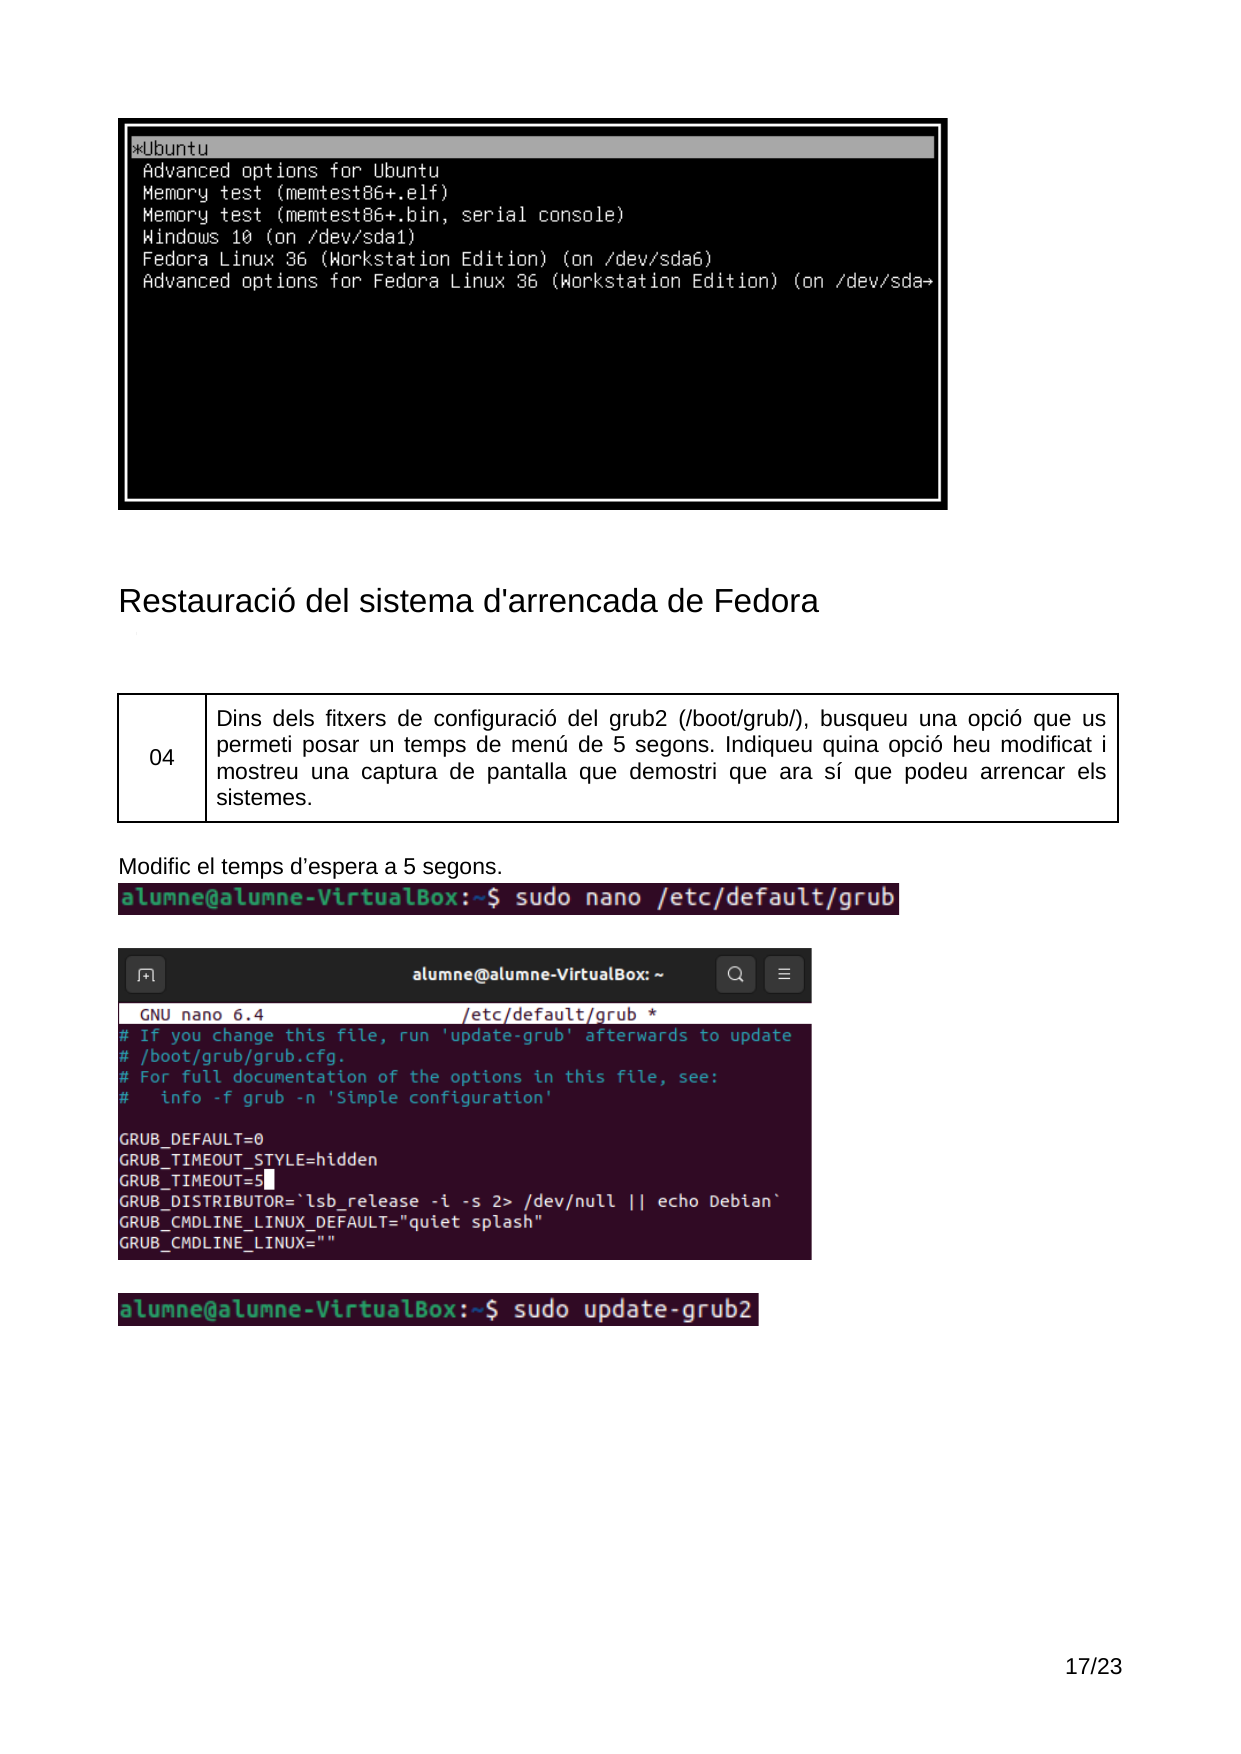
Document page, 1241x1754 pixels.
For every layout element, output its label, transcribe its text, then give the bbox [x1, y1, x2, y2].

table_header Dins dels fitxers de configuració del grub2 (/boot/grub/), busqueu una opció que us permeti posar un temps de menú de 5 segons. Indiqueu quina opció heu modificat i mostreu una captura de pantalla que demostri que ara sí que podeu arrencar els sistemes. [207, 695, 1117, 821]
text Modific el temps d’espera a 5 segons. [118, 853, 1122, 879]
table_header 04 [119, 695, 205, 821]
subtitle Restauració del sistema d'arrencada de Fedora [118, 581, 1122, 619]
picture [118, 883, 900, 915]
picture [118, 948, 812, 1260]
picture [118, 1293, 759, 1326]
picture [118, 118, 948, 510]
